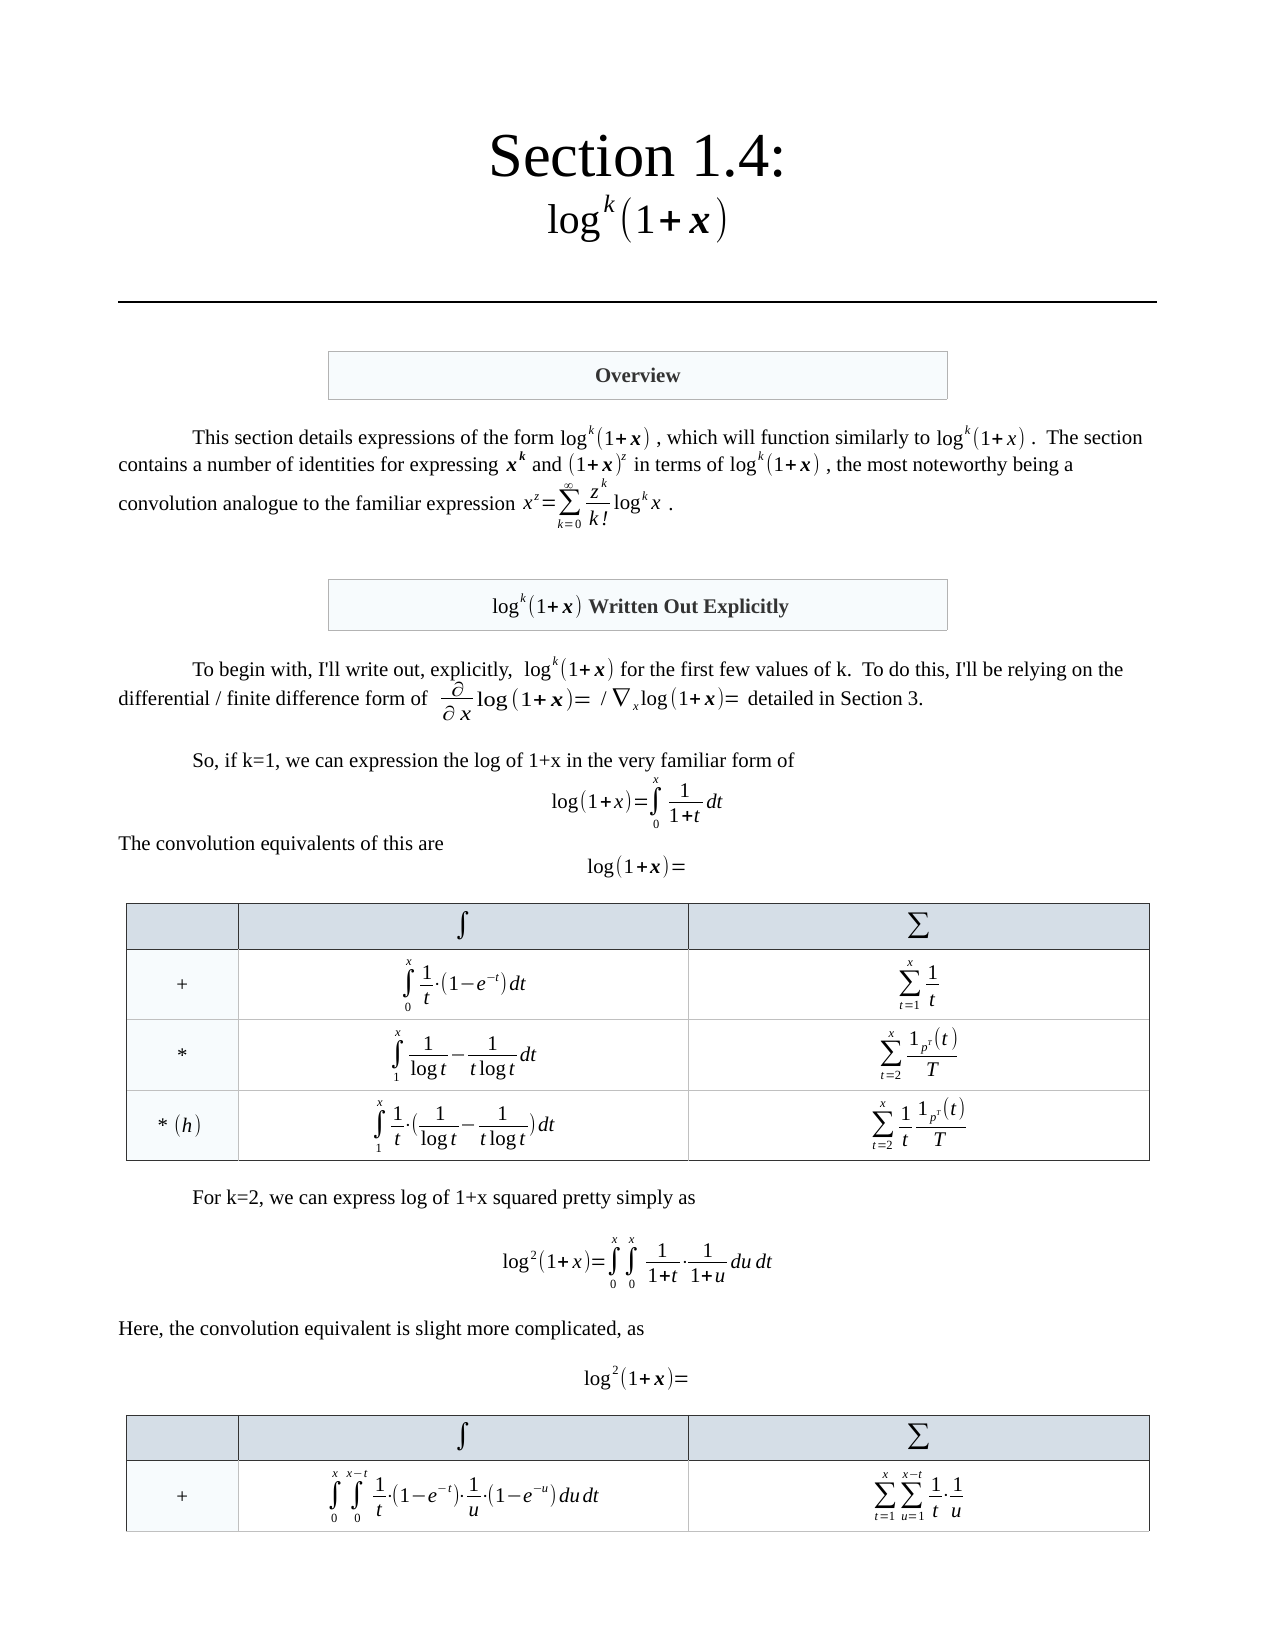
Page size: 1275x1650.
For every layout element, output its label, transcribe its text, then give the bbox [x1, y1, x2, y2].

table_cell * [127, 1020, 238, 1090]
table_cell [689, 1091, 1149, 1160]
table_cell + [127, 950, 238, 1019]
text Written Out Explicitly [329, 580, 947, 630]
table_cell + [127, 1461, 238, 1531]
text To begin with, I'll write out, explicitly, for the first few values of k. To do this, I'll be relying on the differential / finite difference form of /detailed in Section 3. [118, 654, 1157, 724]
table_cell [689, 1020, 1149, 1090]
table_cell [239, 950, 688, 1019]
table_header [239, 1416, 688, 1460]
table_cell [239, 1091, 688, 1160]
table_cell [239, 1461, 688, 1531]
text So, if k=1, we can expression the log of 1+x in the very familiar form of [118, 748, 1157, 772]
text The convolution equivalents of this are [118, 831, 1157, 855]
table_header [239, 904, 688, 949]
table_cell [239, 1020, 688, 1090]
text Here, the convolution equivalent is slight more complicated, as [118, 1316, 1157, 1340]
table_header [689, 904, 1149, 949]
text For k=2, we can express log of 1+x squared pretty simply as [118, 1184, 1157, 1209]
table_cell * [127, 1091, 238, 1160]
text Section 1.4: [118, 118, 1157, 190]
text This section details expressions of the form, which will function similarly to. The section contains a number of identities for expressingandin terms of, the most noteworthy being a convolution analogue to the familiar expression. [118, 423, 1157, 531]
table_header [127, 904, 238, 949]
table_cell [689, 1461, 1149, 1531]
table_header [127, 1416, 238, 1460]
table_cell [689, 950, 1149, 1019]
text Overview [329, 352, 947, 399]
table_header [689, 1416, 1149, 1460]
